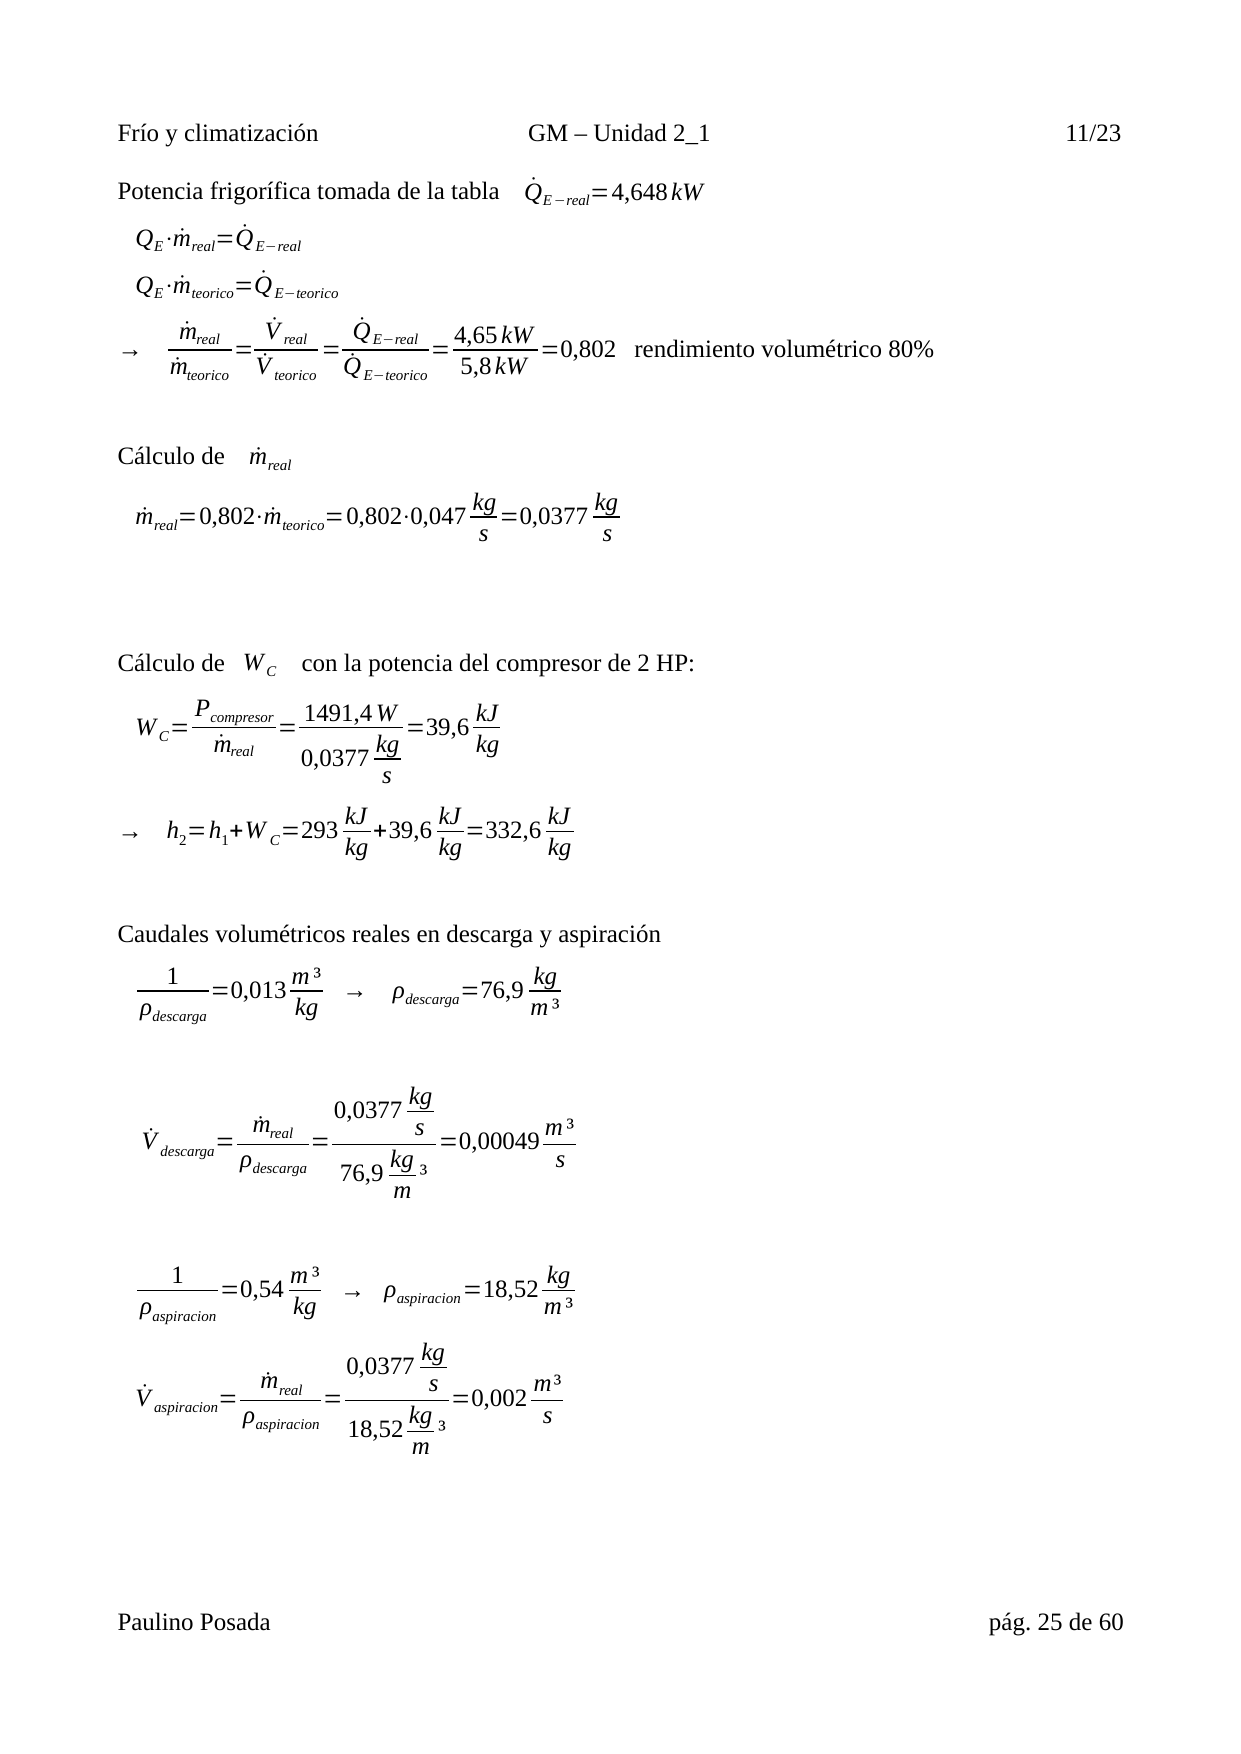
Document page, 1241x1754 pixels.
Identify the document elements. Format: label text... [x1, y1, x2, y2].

text Cálculo de con la potencia del compresor de 2 HP: [117, 648, 1123, 680]
text → [117, 803, 1123, 862]
text Caudales volumétricos reales en descarga y aspiración [117, 919, 1123, 948]
text Potencia frigorífica tomada de la tabla [117, 176, 1123, 209]
text Cálculo de [117, 441, 1123, 474]
text → [117, 962, 1123, 1025]
text → rendimiento volumétrico 80% [117, 316, 1123, 384]
text → [117, 1262, 1123, 1324]
